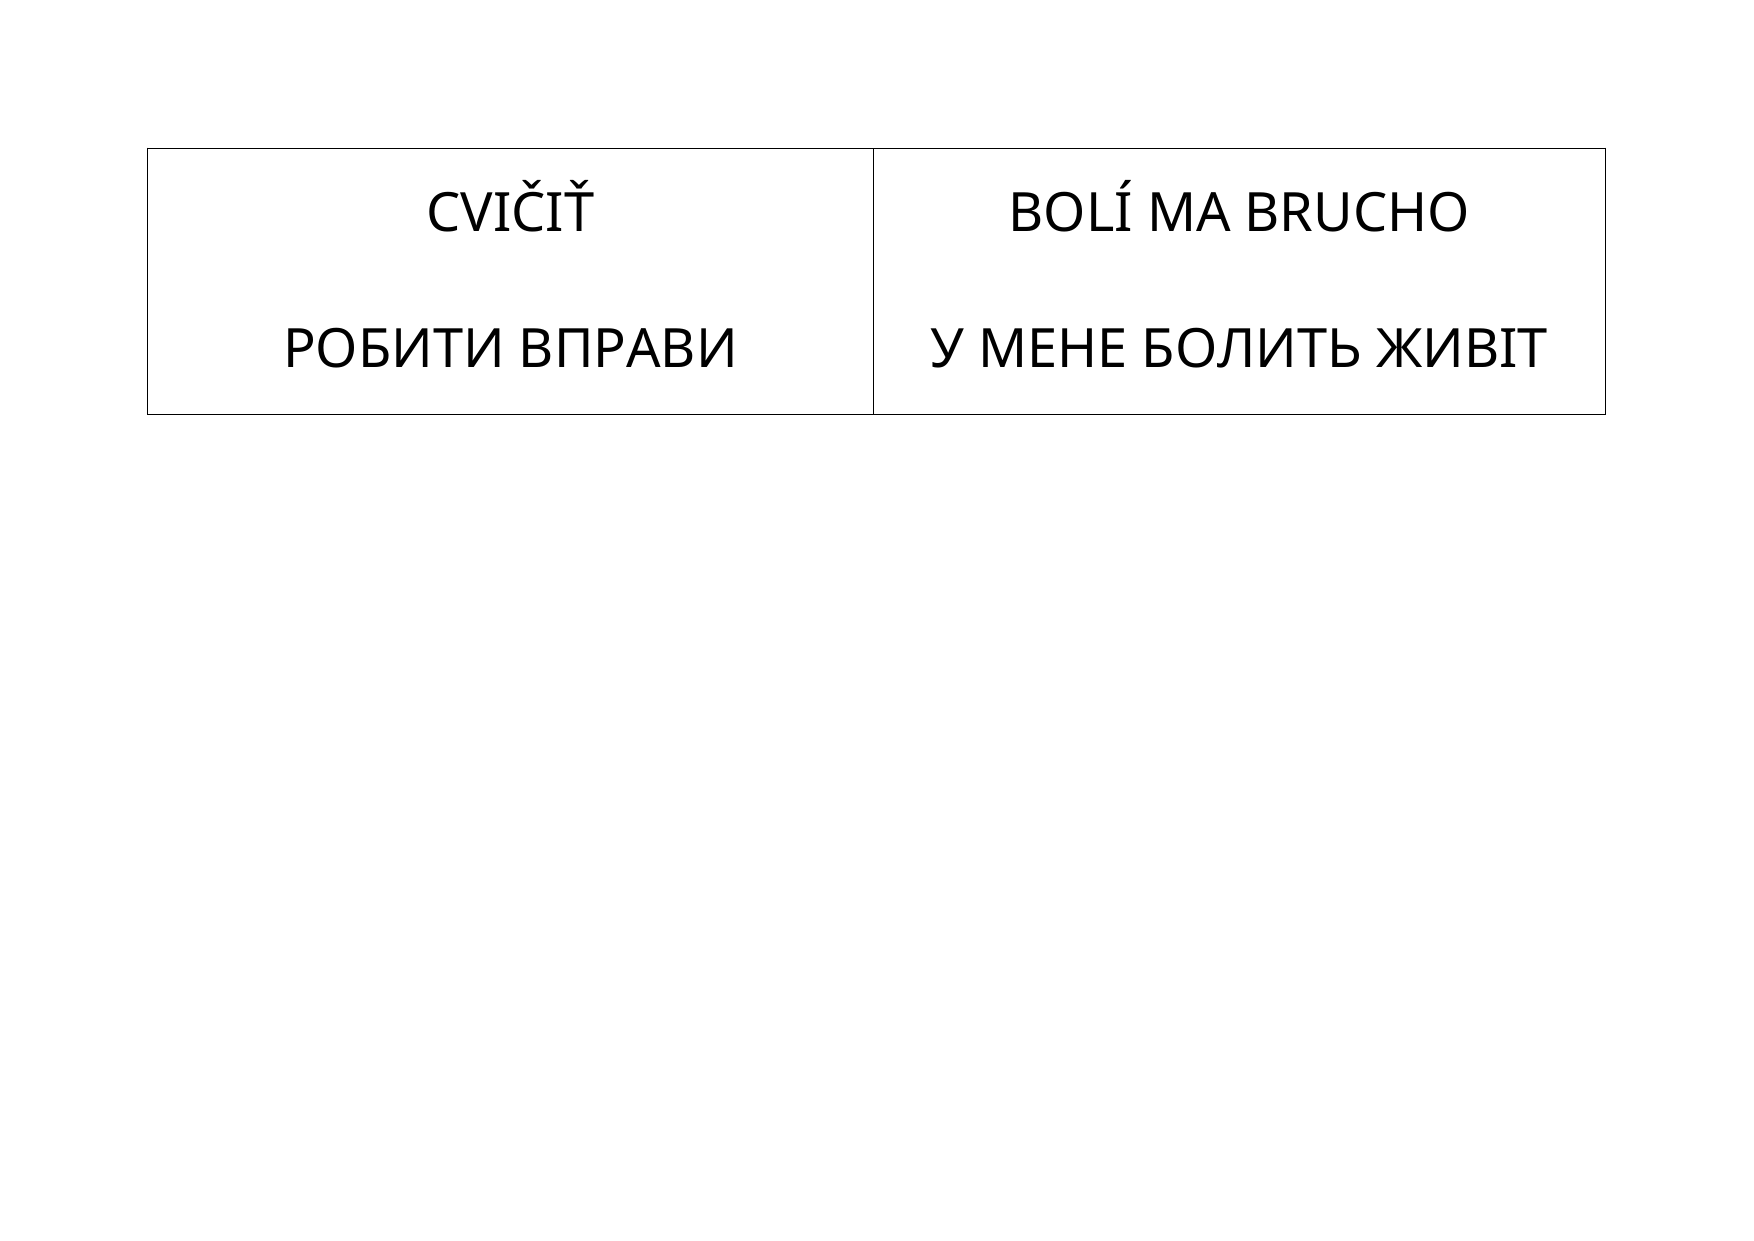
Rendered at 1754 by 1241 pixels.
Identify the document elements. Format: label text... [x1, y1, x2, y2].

table_cell CVIČIŤ РОБИТИ ВПРАВИ [148, 149, 873, 414]
table_cell BOLÍ MA BRUCHO У МЕНЕ БОЛИТЬ ЖИВІТ [874, 149, 1605, 414]
